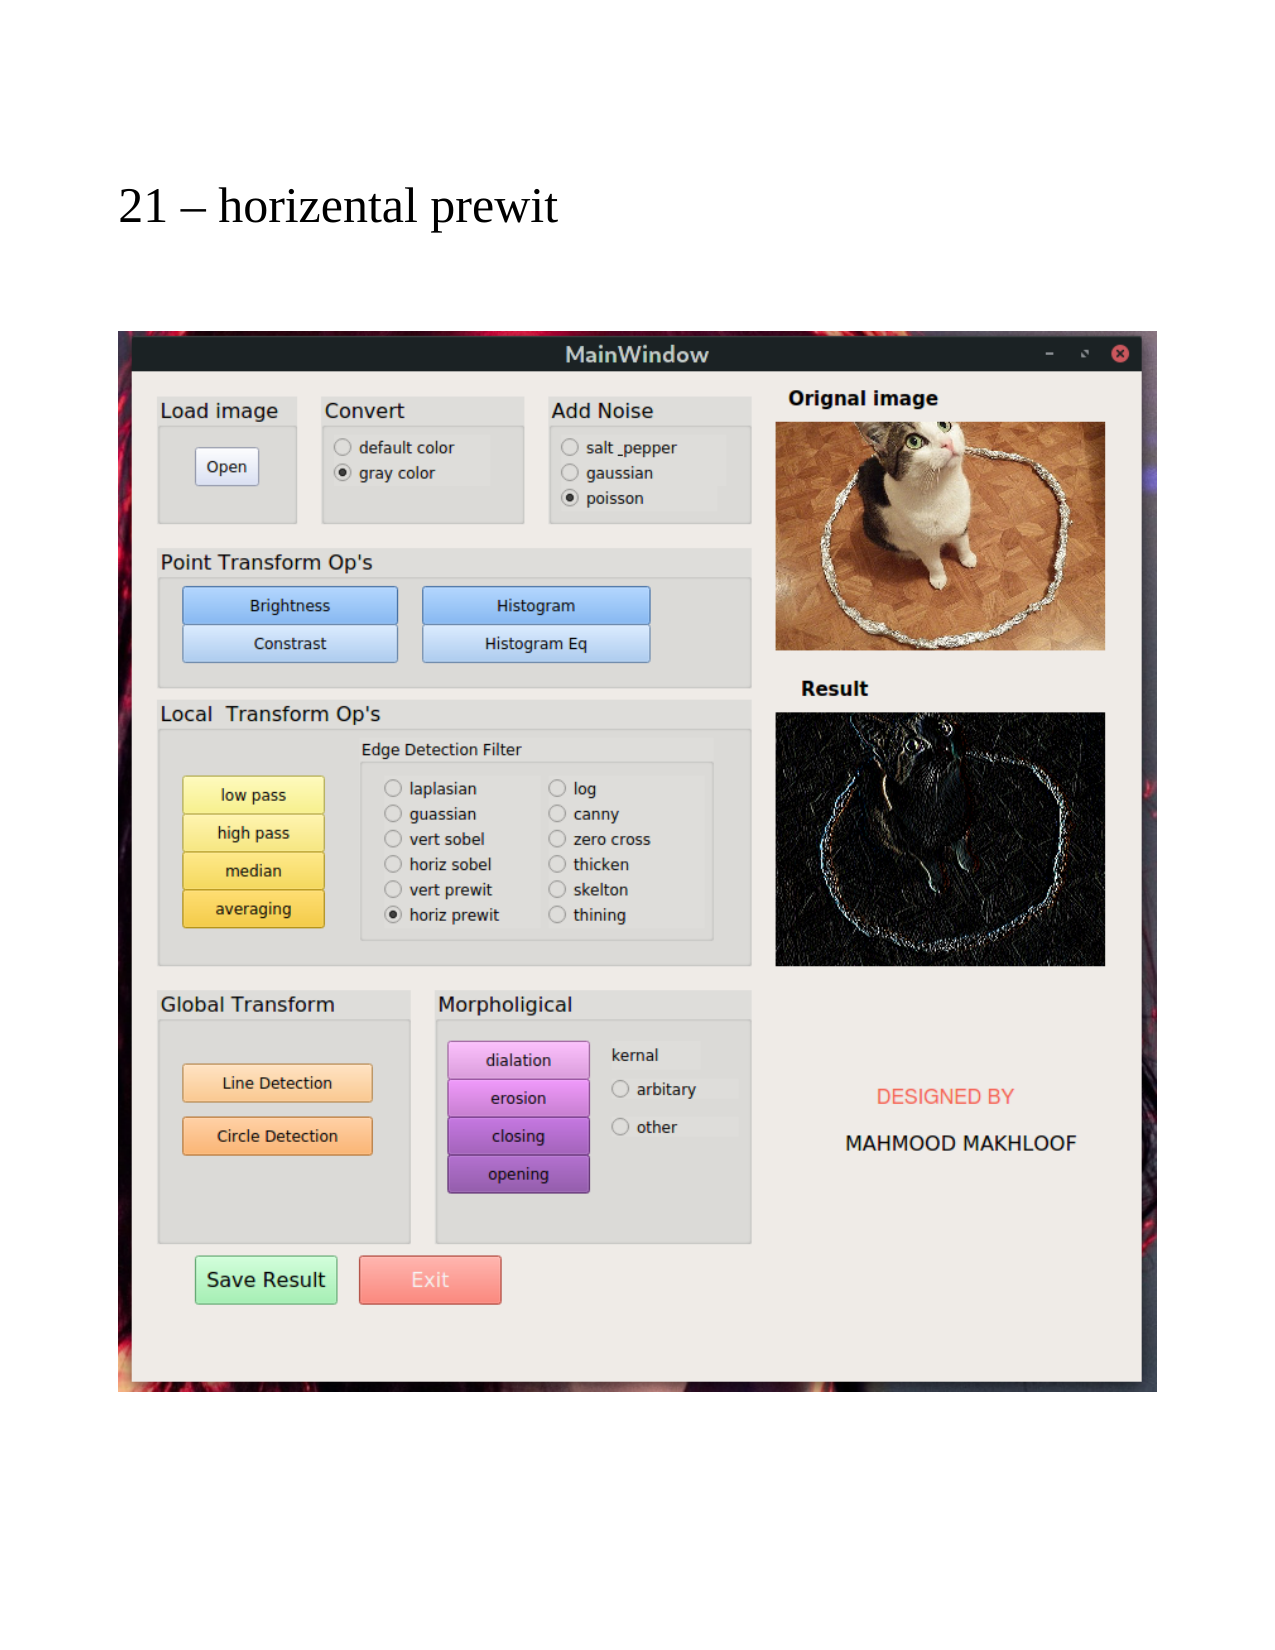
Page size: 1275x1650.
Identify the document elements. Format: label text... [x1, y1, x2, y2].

picture [118, 331, 1157, 1392]
text 21 – horizental prewit [118, 176, 1157, 233]
